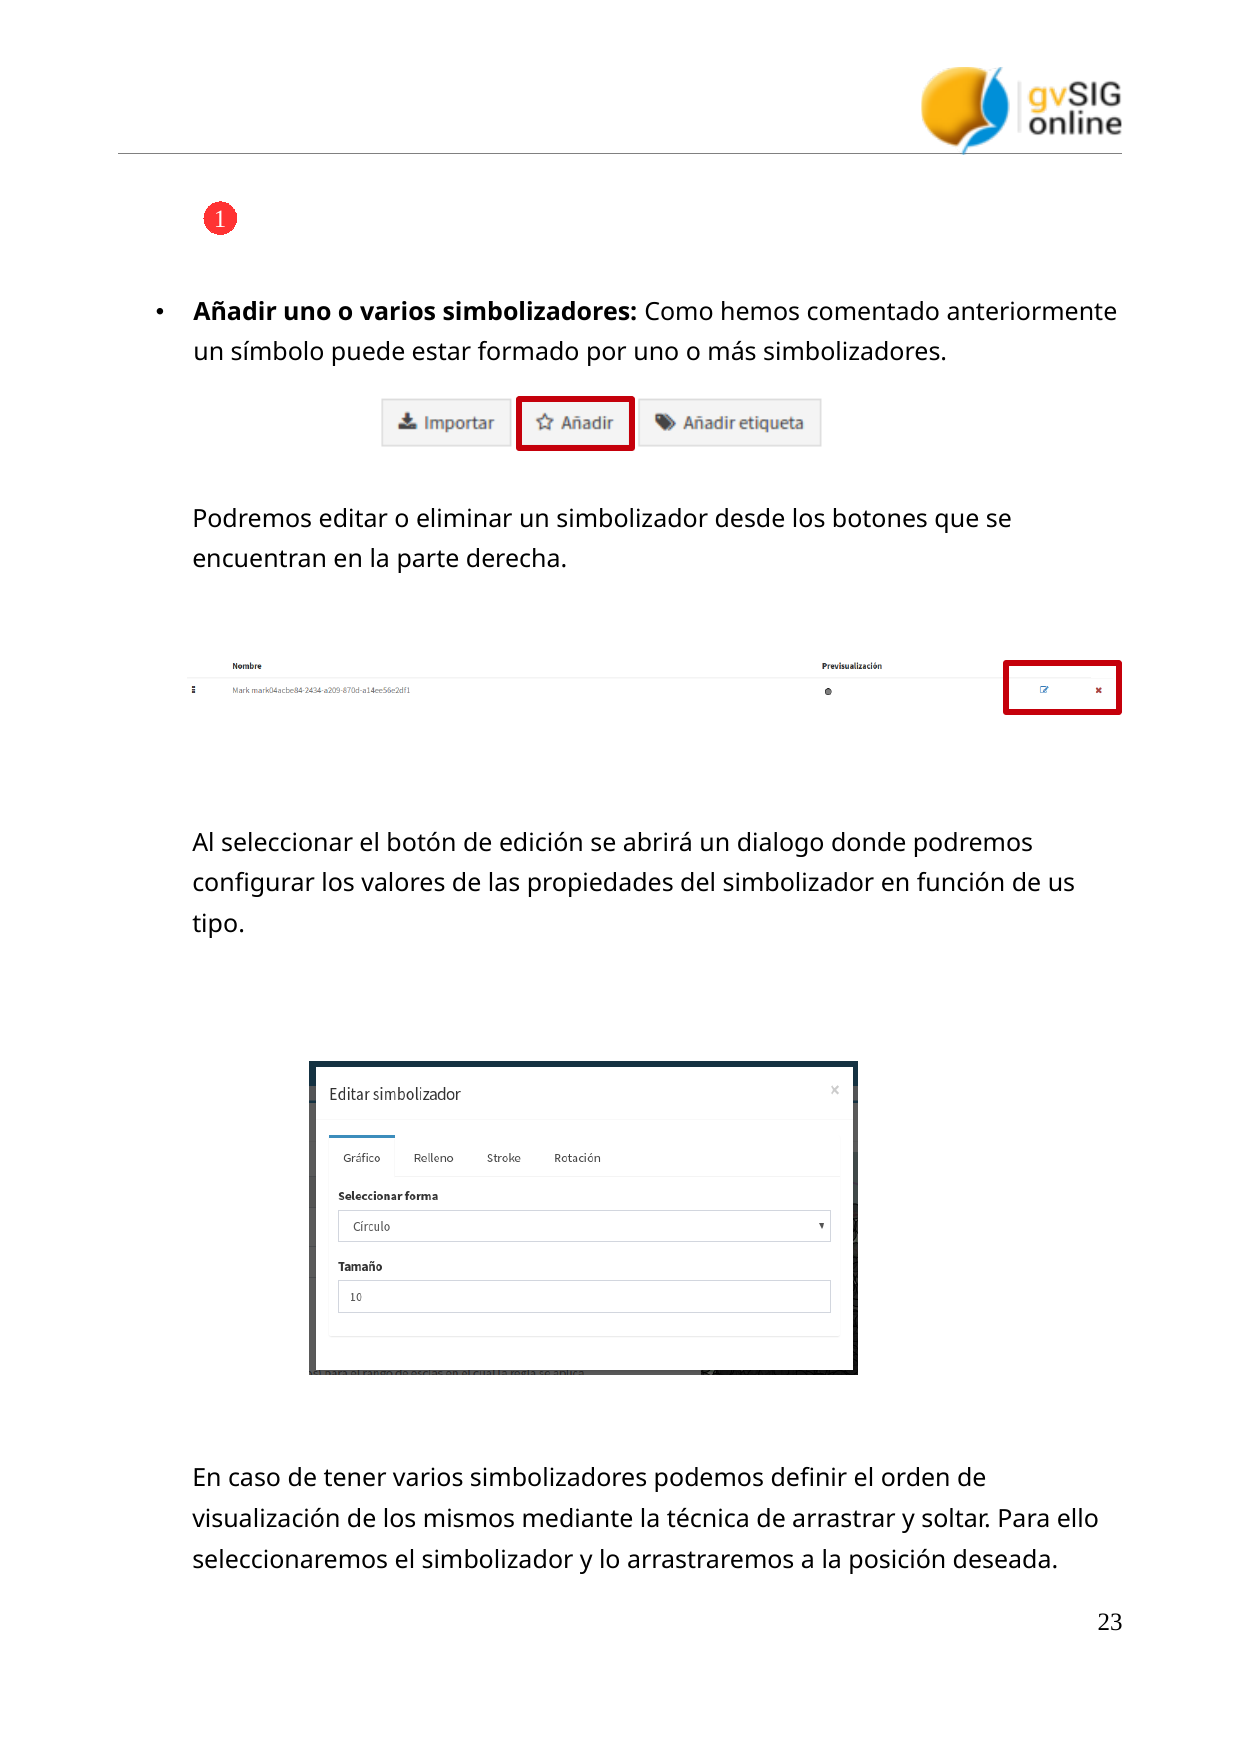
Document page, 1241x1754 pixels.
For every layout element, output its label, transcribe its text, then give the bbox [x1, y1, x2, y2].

picture [1009, 666, 1114, 707]
text En caso de tener varios simbolizadores podemos definir el orden de visualización de los mismos mediante la técnica de arrastrar y soltar. Para ello seleccionaremos el simbolizador y lo arrastraremos a la posición deseada. [192, 1460, 1122, 1576]
picture [921, 67, 1122, 155]
list Añadir uno o varios simbolizadores: Como hemos comentado anteriormente un símbolo puede estar formado por uno o más simbolizadores. [156, 293, 1122, 368]
text Al seleccionar el botón de edición se abrirá un dialogo donde podremos configurar los valores de las propiedades del simbolizador en función de us tipo. [192, 824, 1122, 940]
picture [377, 391, 828, 458]
text Podremos editar o eliminar un simbolizador desde los botones que se encuentran en la parte derecha. [192, 500, 1122, 575]
picture [182, 657, 1114, 707]
picture [309, 1061, 858, 1375]
